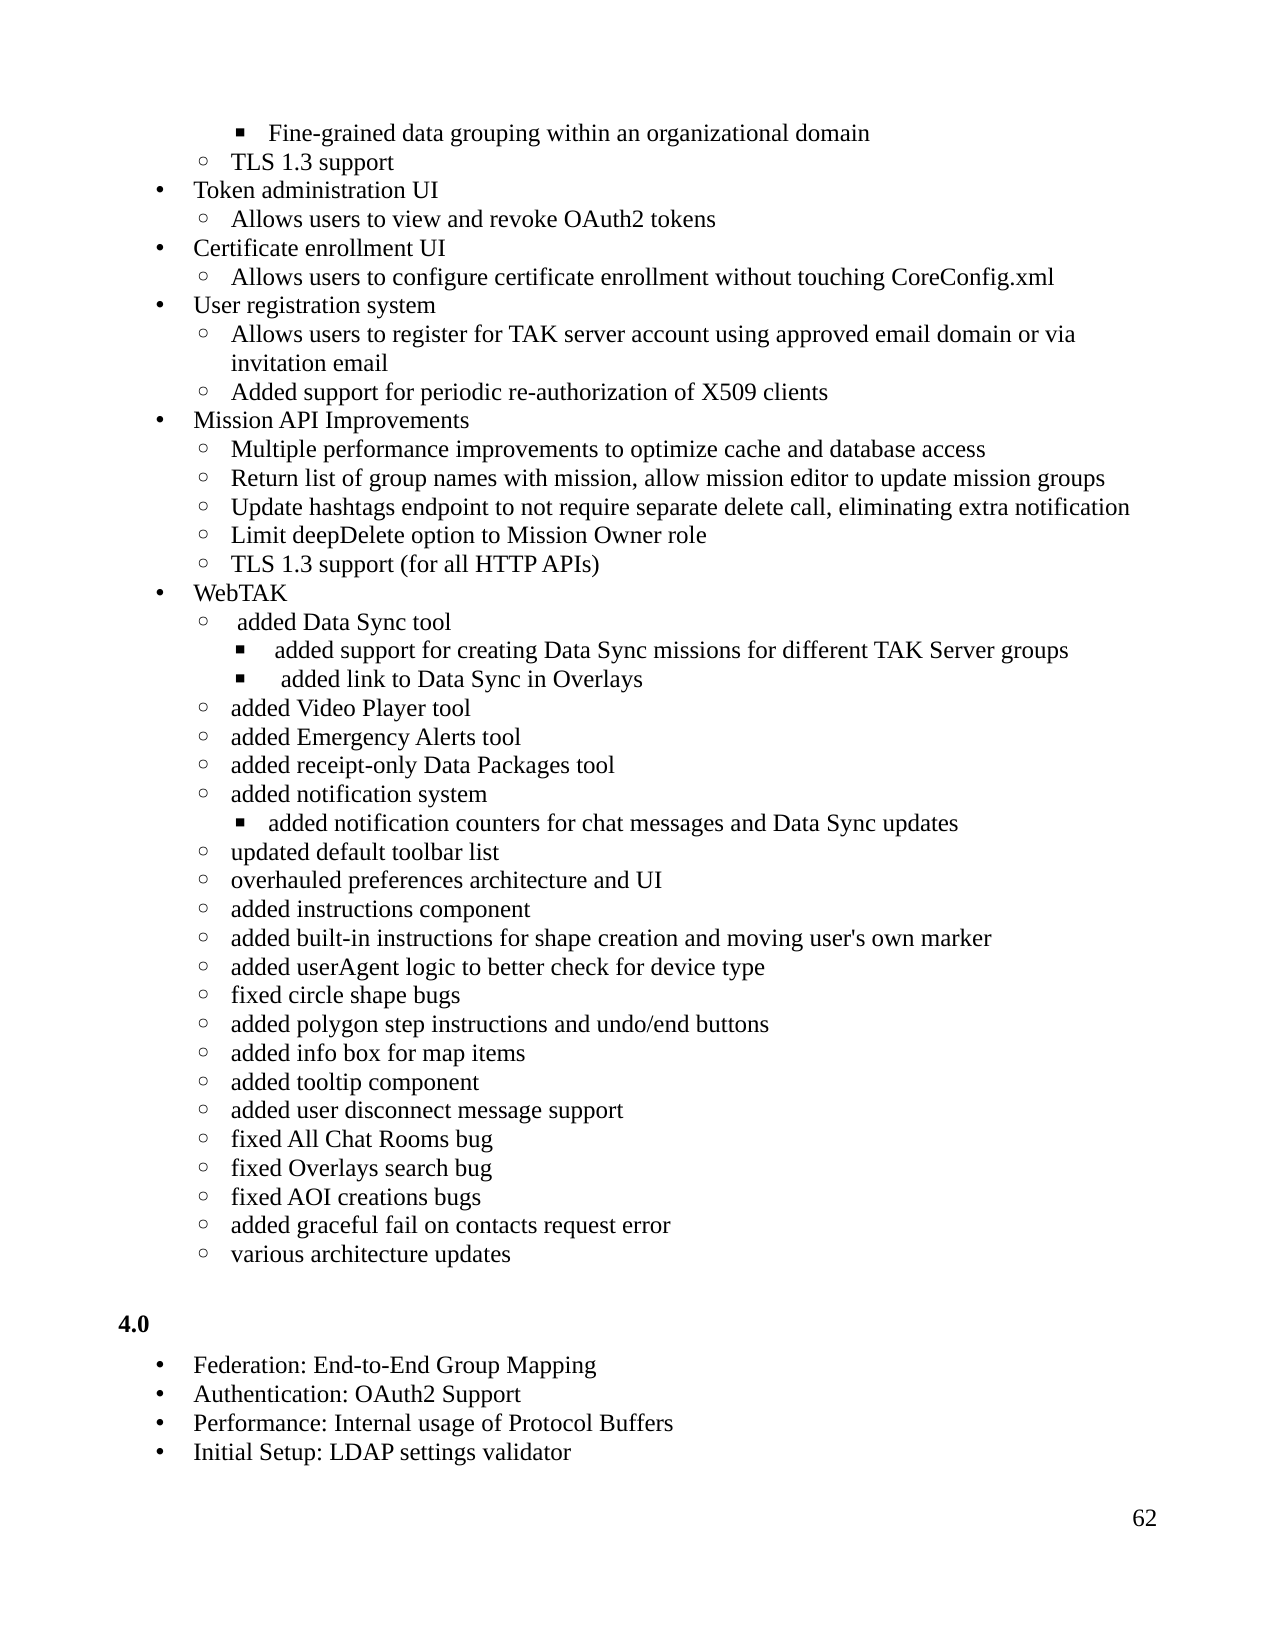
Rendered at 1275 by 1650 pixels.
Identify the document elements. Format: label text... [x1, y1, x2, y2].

list Certificate enrollment UI [156, 233, 1157, 262]
list various architecture updates [193, 1239, 1157, 1268]
list added built-in instructions for shape creation and moving user's own marker [193, 923, 1157, 952]
list Allows users to register for TAK server account using approved email domain or via invitation email [193, 319, 1157, 377]
list TLS 1.3 support (for all HTTP APIs) [193, 549, 1157, 578]
list added notification system [193, 779, 1157, 808]
text 4.0 [118, 1309, 1157, 1338]
list added info box for map items [193, 1038, 1157, 1067]
list added Emergency Alerts tool [193, 722, 1157, 751]
list added user disconnect message support [193, 1096, 1157, 1124]
list added instructions component [193, 894, 1157, 923]
list added Video Player tool [193, 693, 1157, 722]
list User registration system [156, 291, 1157, 319]
list fixed All Chat Rooms bug [193, 1124, 1157, 1153]
list added polygon step instructions and undo/end buttons [193, 1009, 1157, 1038]
list Limit deepDelete option to Mission Owner role [193, 521, 1157, 549]
list Federation: End-to-End Group Mapping [156, 1351, 1157, 1379]
list fixed circle shape bugs [193, 981, 1157, 1009]
list fixed AOI creations bugs [193, 1182, 1157, 1211]
list Multiple performance improvements to optimize cache and database access [193, 434, 1157, 463]
list Update hashtags endpoint to not require separate delete call, eliminating extra notification [193, 492, 1157, 521]
list added link to Data Sync in Overlays [231, 664, 1157, 693]
list Allows users to configure certificate enrollment without touching CoreConfig.xml [193, 262, 1157, 291]
list overhauled preferences architecture and UI [193, 866, 1157, 894]
list added userAgent logic to better check for device type [193, 952, 1157, 981]
list WebTAK [156, 578, 1157, 607]
list Authentication: OAuth2 Support [156, 1379, 1157, 1408]
list added graceful fail on contacts request error [193, 1211, 1157, 1239]
list TLS 1.3 support [193, 147, 1157, 176]
list added tooltip component [193, 1067, 1157, 1096]
list fixed Overlays search bug [193, 1153, 1157, 1182]
list added Data Sync tool [193, 607, 1157, 636]
list Performance: Internal usage of Protocol Buffers [156, 1408, 1157, 1437]
list Token administration UI [156, 176, 1157, 204]
list added notification counters for chat messages and Data Sync updates [231, 808, 1157, 837]
list Return list of group names with mission, allow mission editor to update mission groups [193, 463, 1157, 492]
list added receipt-only Data Packages tool [193, 751, 1157, 779]
list Allows users to view and revoke OAuth2 tokens [193, 204, 1157, 233]
list updated default toolbar list [193, 837, 1157, 866]
list Fine-grained data grouping within an organizational domain [231, 118, 1157, 147]
list added support for creating Data Sync missions for different TAK Server groups [231, 636, 1157, 664]
list Added support for periodic re-authorization of X509 clients [193, 377, 1157, 406]
list Initial Setup: LDAP settings validator [156, 1437, 1157, 1466]
list Mission API Improvements [156, 406, 1157, 434]
